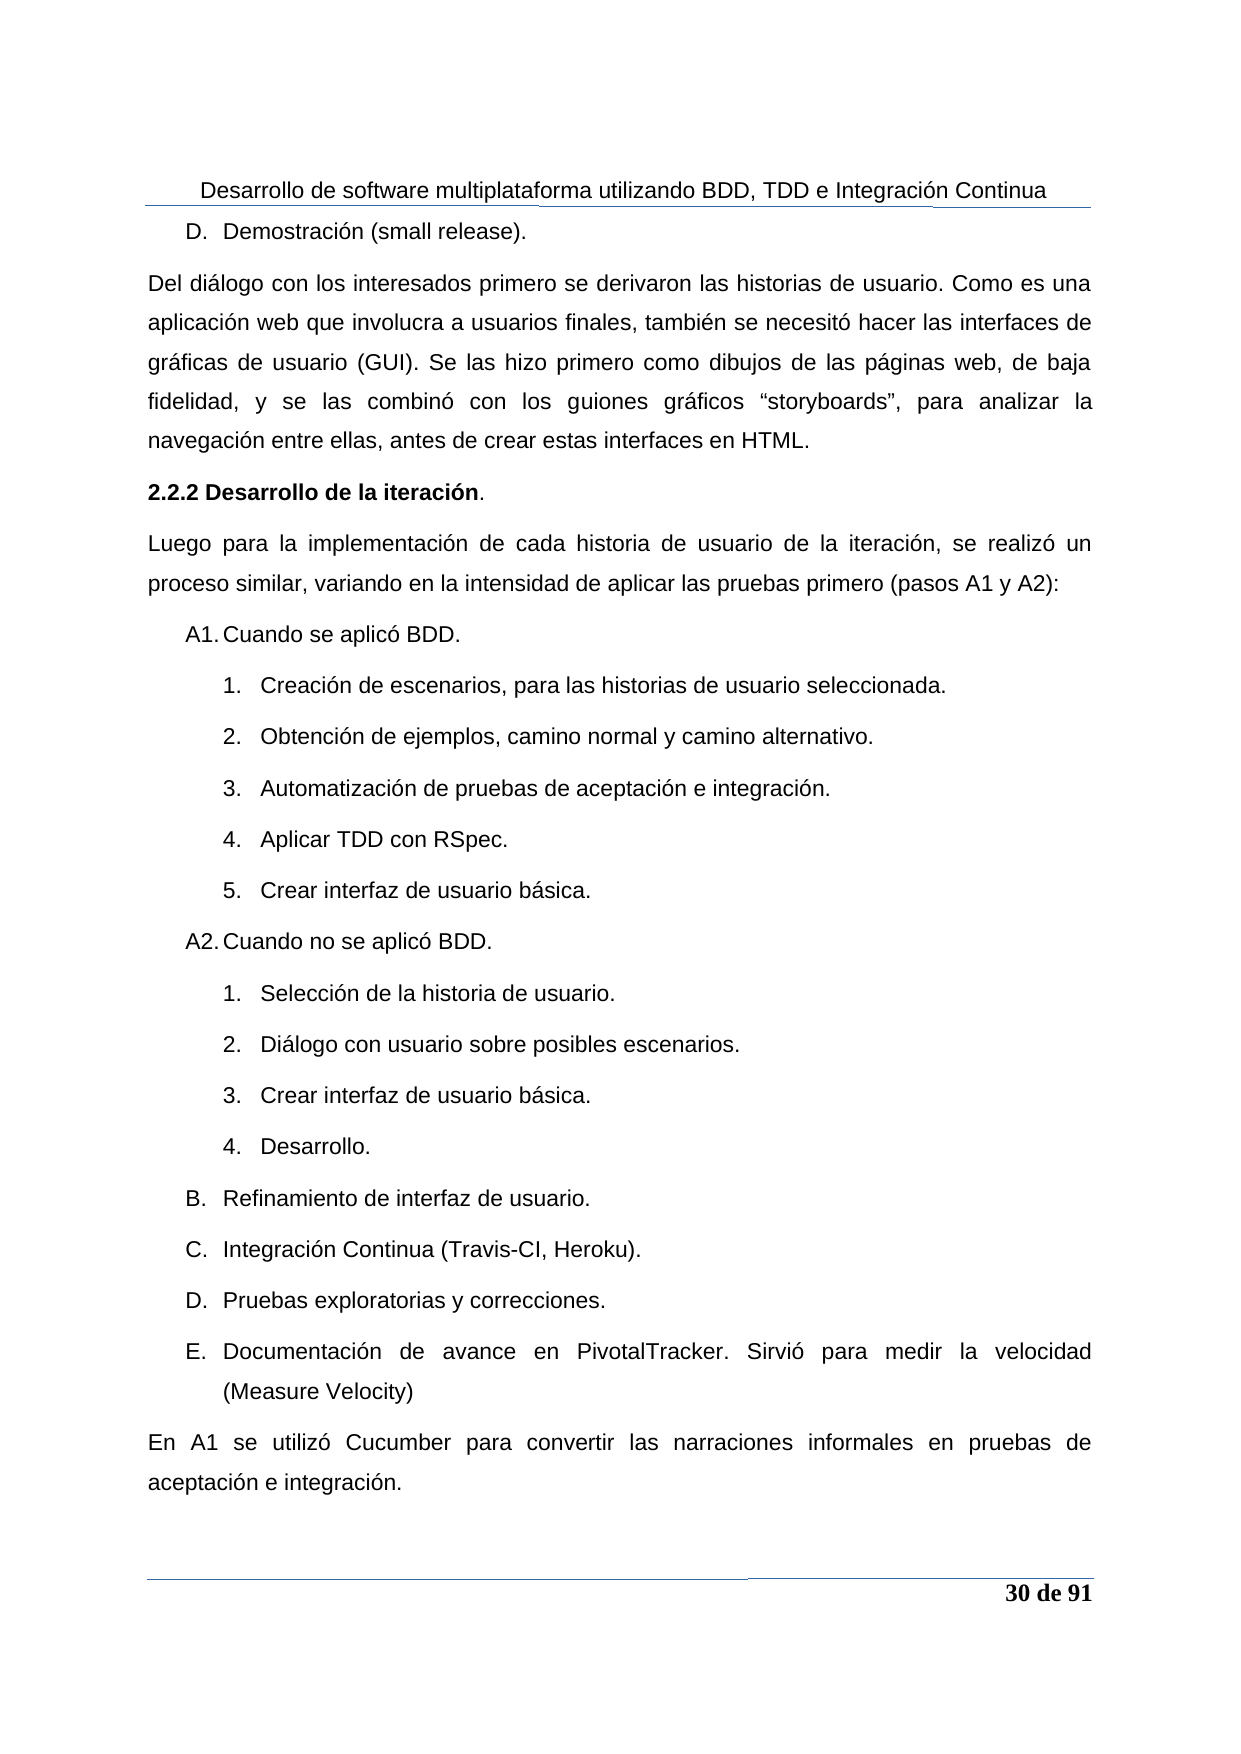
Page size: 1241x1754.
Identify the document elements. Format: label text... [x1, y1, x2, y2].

text Luego para la implementación de cada historia de usuario de la iteración, se realizó un proceso similar, variando en la intensidad de aplicar las pruebas primero (pasos A1 y A2): [148, 530, 1093, 596]
list Aplicar TDD con RSpec. [223, 826, 1093, 852]
list Demostración (small release). [185, 218, 1093, 245]
text En A1 se utilizó Cucumber para convertir las narraciones informales en pruebas de aceptación e integración. [148, 1429, 1093, 1495]
list Cuando no se aplicó BDD. [185, 928, 1093, 954]
list Selección de la historia de usuario. [223, 979, 1093, 1006]
list Automatización de pruebas de aceptación e integración. [223, 774, 1093, 801]
list Integración Continua (Travis-CI, Heroku). [185, 1236, 1093, 1262]
list Creación de escenarios, para las historias de usuario seleccionada. [223, 672, 1093, 698]
list Documentación de avance en PivotalTracker. Sirvió para medir la velocidad (Measure Velocity) [185, 1338, 1093, 1404]
list Del diálogo con los interesados primero se derivaron las historias de usuario. Como es una aplicación web que involucra a usuarios finales, también se necesitó hacer las interfaces de gráficas de usuario (GUI). Se las hizo primero como dibujos de las páginas web, de baja fidelidad, y se las combinó con los guiones gráficos “storyboards”, para analizar la navegación entre ellas, antes de crear estas interfaces en HTML. [148, 269, 1093, 454]
list Pruebas exploratorias y correcciones. [185, 1287, 1093, 1313]
list Crear interfaz de usuario básica. [223, 1082, 1093, 1108]
list Crear interfaz de usuario básica. [223, 877, 1093, 903]
list Refinamiento de interfaz de usuario. [185, 1184, 1093, 1211]
list Desarrollo. [223, 1133, 1093, 1159]
list Obtención de ejemplos, camino normal y camino alternativo. [223, 723, 1093, 749]
list Cuando se aplicó BDD. [185, 621, 1093, 647]
list Diálogo con usuario sobre posibles escenarios. [223, 1031, 1093, 1057]
text 2.2.2 Desarrollo de la iteración. [148, 479, 1093, 505]
